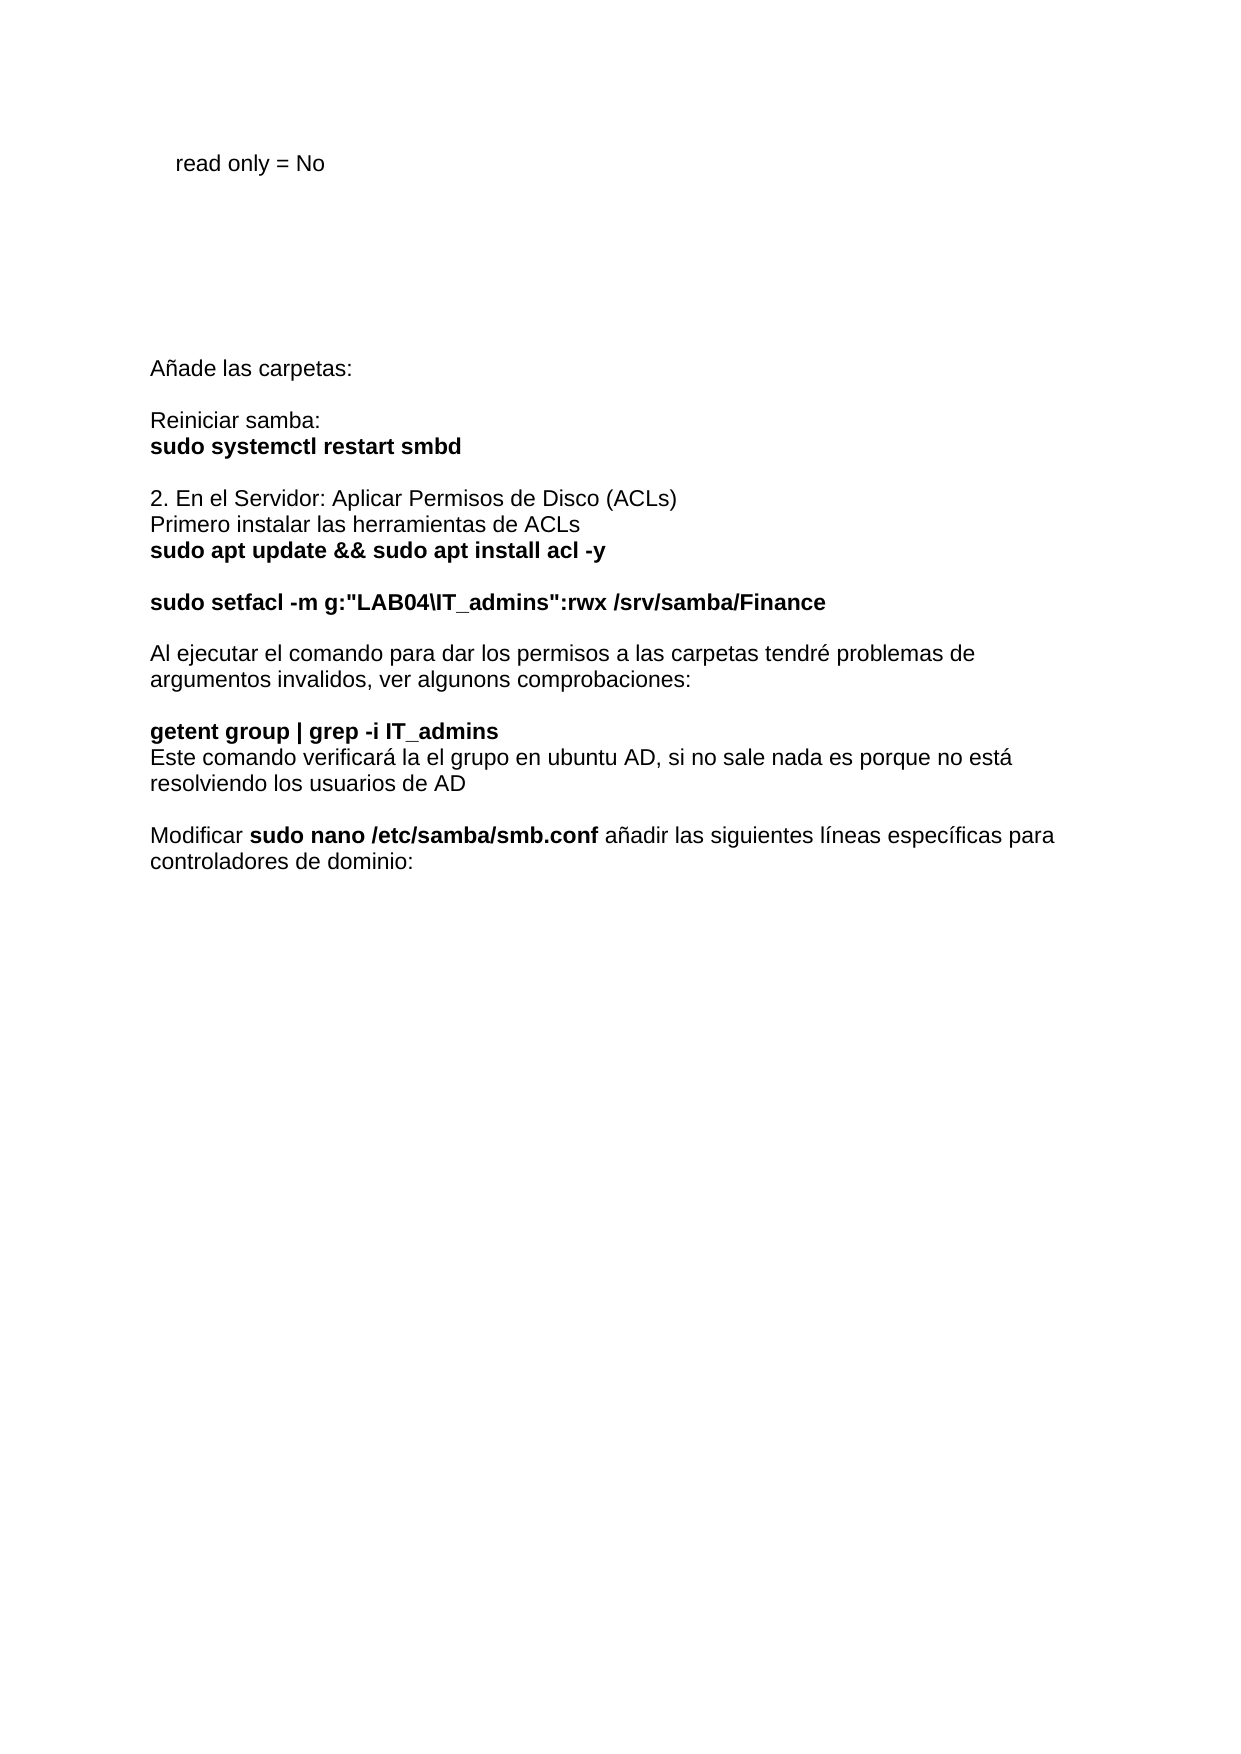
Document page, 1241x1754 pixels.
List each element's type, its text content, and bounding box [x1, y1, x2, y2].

text Reiniciar samba: sudo systemctl restart smbd [150, 407, 1090, 459]
text sudo setfacl -m g:"LAB04\IT_admins":rwx /srv/samba/Finance [150, 588, 1090, 615]
text Al ejecutar el comando para dar los permisos a las carpetas tendré problemas de argumentos invalidos, ver algunons comprobaciones: [150, 640, 1090, 693]
text getent group | grep -i IT_admins Este comando verificará la el grupo en ubuntu AD, si no sale nada es porque no está resolviendo los usuarios de AD [150, 718, 1090, 797]
text Modificar sudo nano /etc/samba/smb.conf añadir las siguientes líneas específicas para controladores de dominio: [150, 822, 1090, 901]
text Añade las carpetas: [150, 355, 1090, 382]
text read only = No [150, 150, 1090, 176]
text 2. En el Servidor: Aplicar Permisos de Disco (ACLs) Primero instalar las herramientas de ACLs sudo apt update && sudo apt install acl -y [150, 484, 1090, 563]
